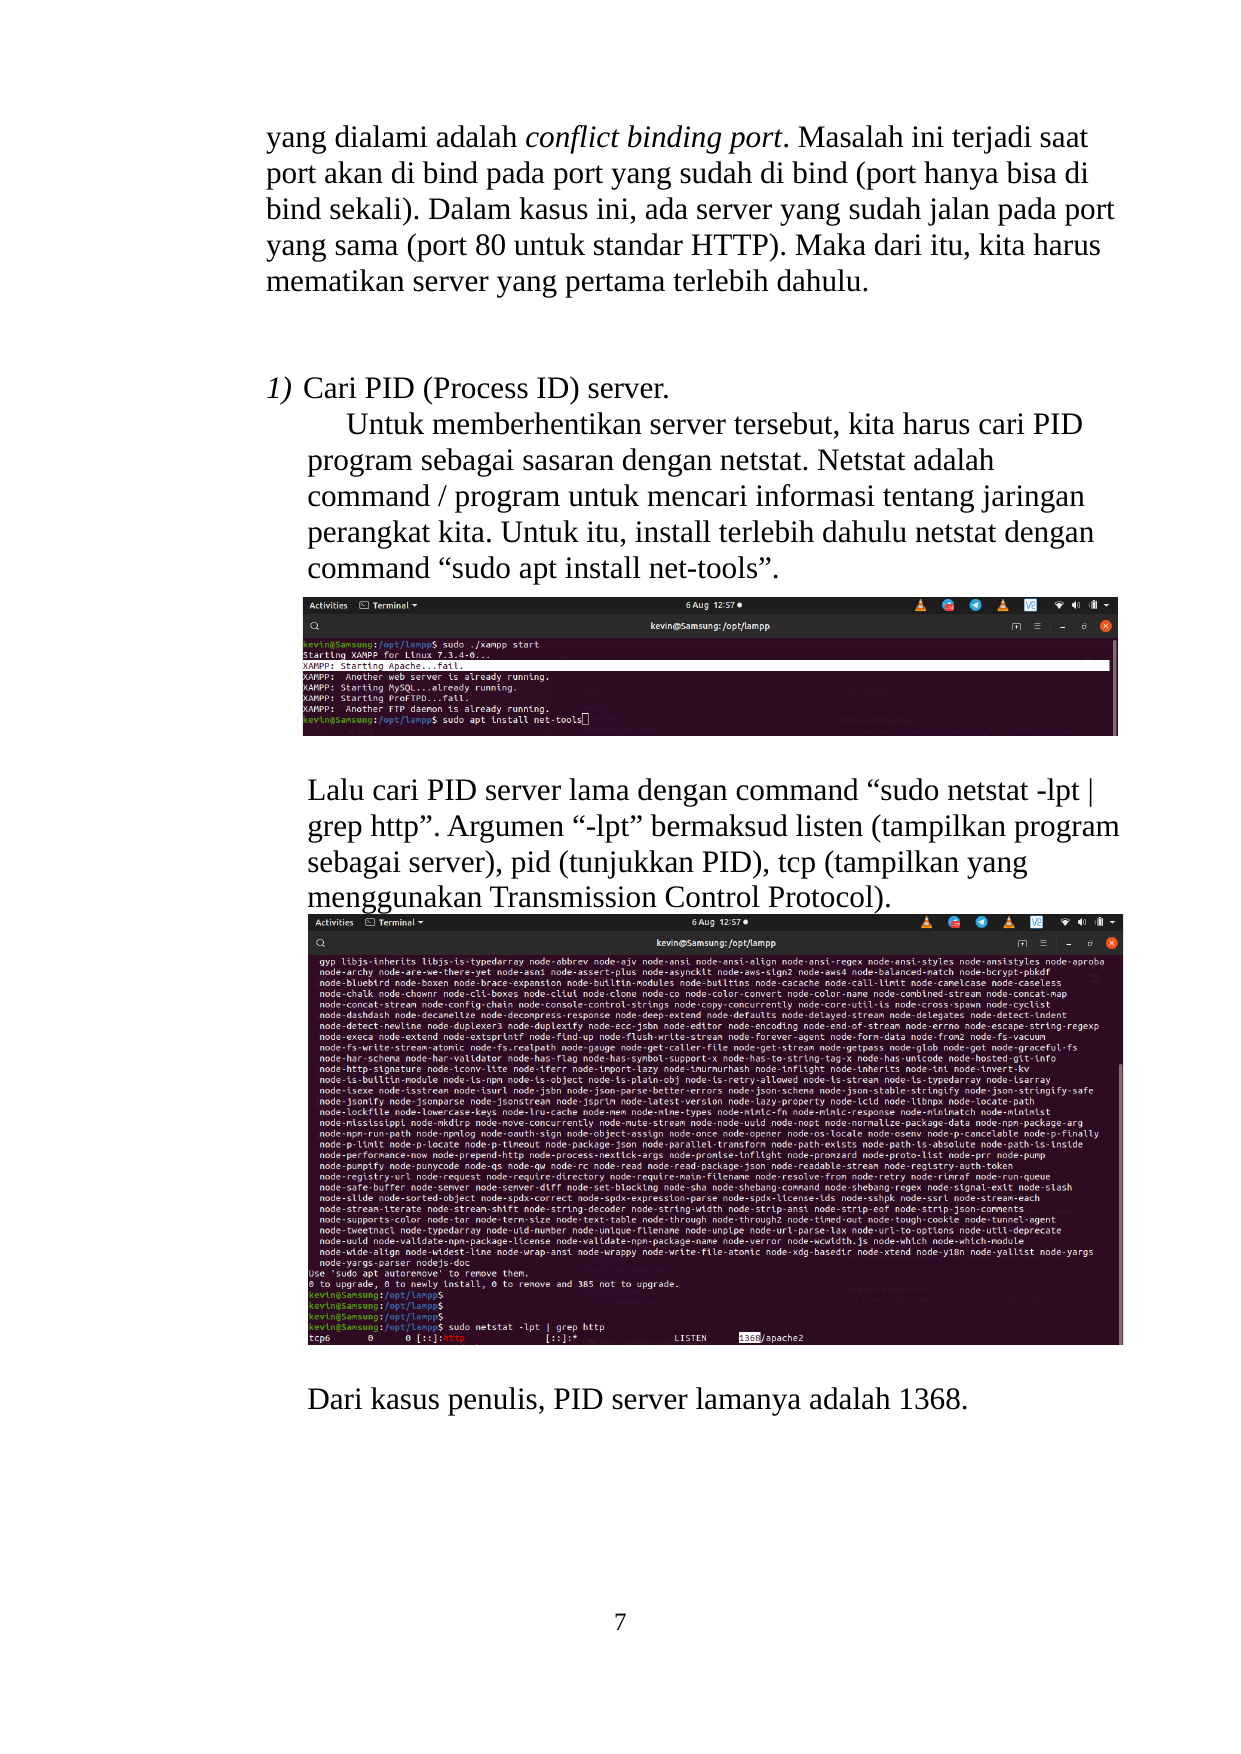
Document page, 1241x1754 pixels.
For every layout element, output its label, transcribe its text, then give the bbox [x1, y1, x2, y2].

text yang dialami adalah conflict binding port. Masalah ini terjadi saat port akan di bind pada port yang sudah di bind (port hanya bisa di bind sekali). Dalam kasus ini, ada server yang sudah jalan pada port yang sama (port 80 untuk standar HTTP). Maka dari itu, kita harus mematikan server yang pertama terlebih dahulu. [266, 118, 1122, 298]
list Untuk memberhentikan server tersebut, kita harus cari PID program sebagai sasaran dengan netstat. Netstat adalah command / program untuk mencari informasi tentang jaringan perangkat kita. Untuk itu, install terlebih dahulu netstat dengan command “sudo apt install net-tools”. [307, 406, 1122, 585]
text Dari kasus penulis, PID server lamanya adalah 1368. [307, 1381, 1122, 1416]
list Cari PID (Process ID) server. [266, 370, 1122, 406]
text Lalu cari PID server lama dengan command “sudo netstat -lpt | grep http”. Argumen “-lpt” bermaksud listen (tampilkan program sebagai server), pid (tunjukkan PID), tcp (tampilkan yang menggunakan Transmission Control Protocol). [307, 771, 1122, 915]
picture [308, 914, 1124, 1345]
